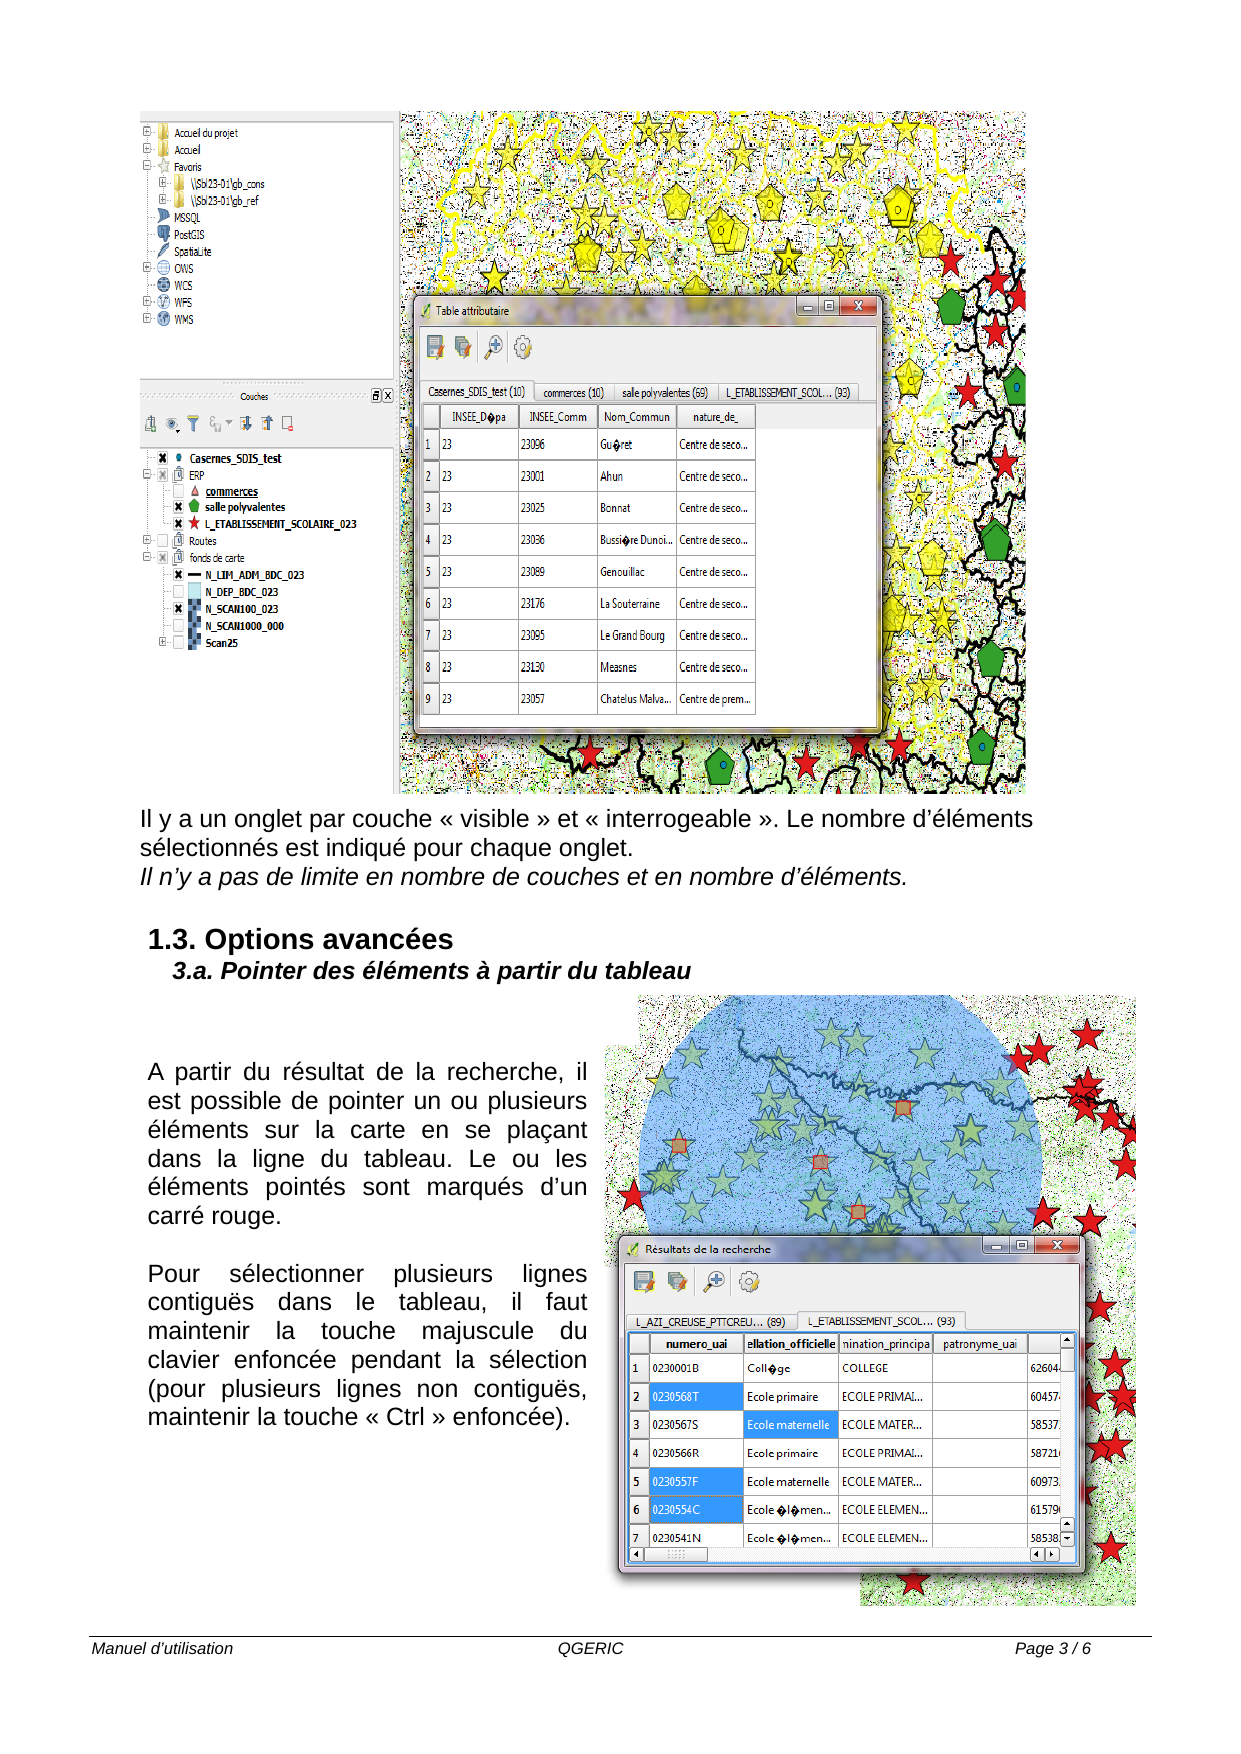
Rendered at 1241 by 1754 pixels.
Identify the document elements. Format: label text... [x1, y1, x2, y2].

picture [139, 111, 1026, 794]
subtitle Pointer des éléments à partir du tableau [165, 956, 1152, 984]
picture [604, 995, 1136, 1606]
subtitle Options avancées [148, 922, 1152, 956]
